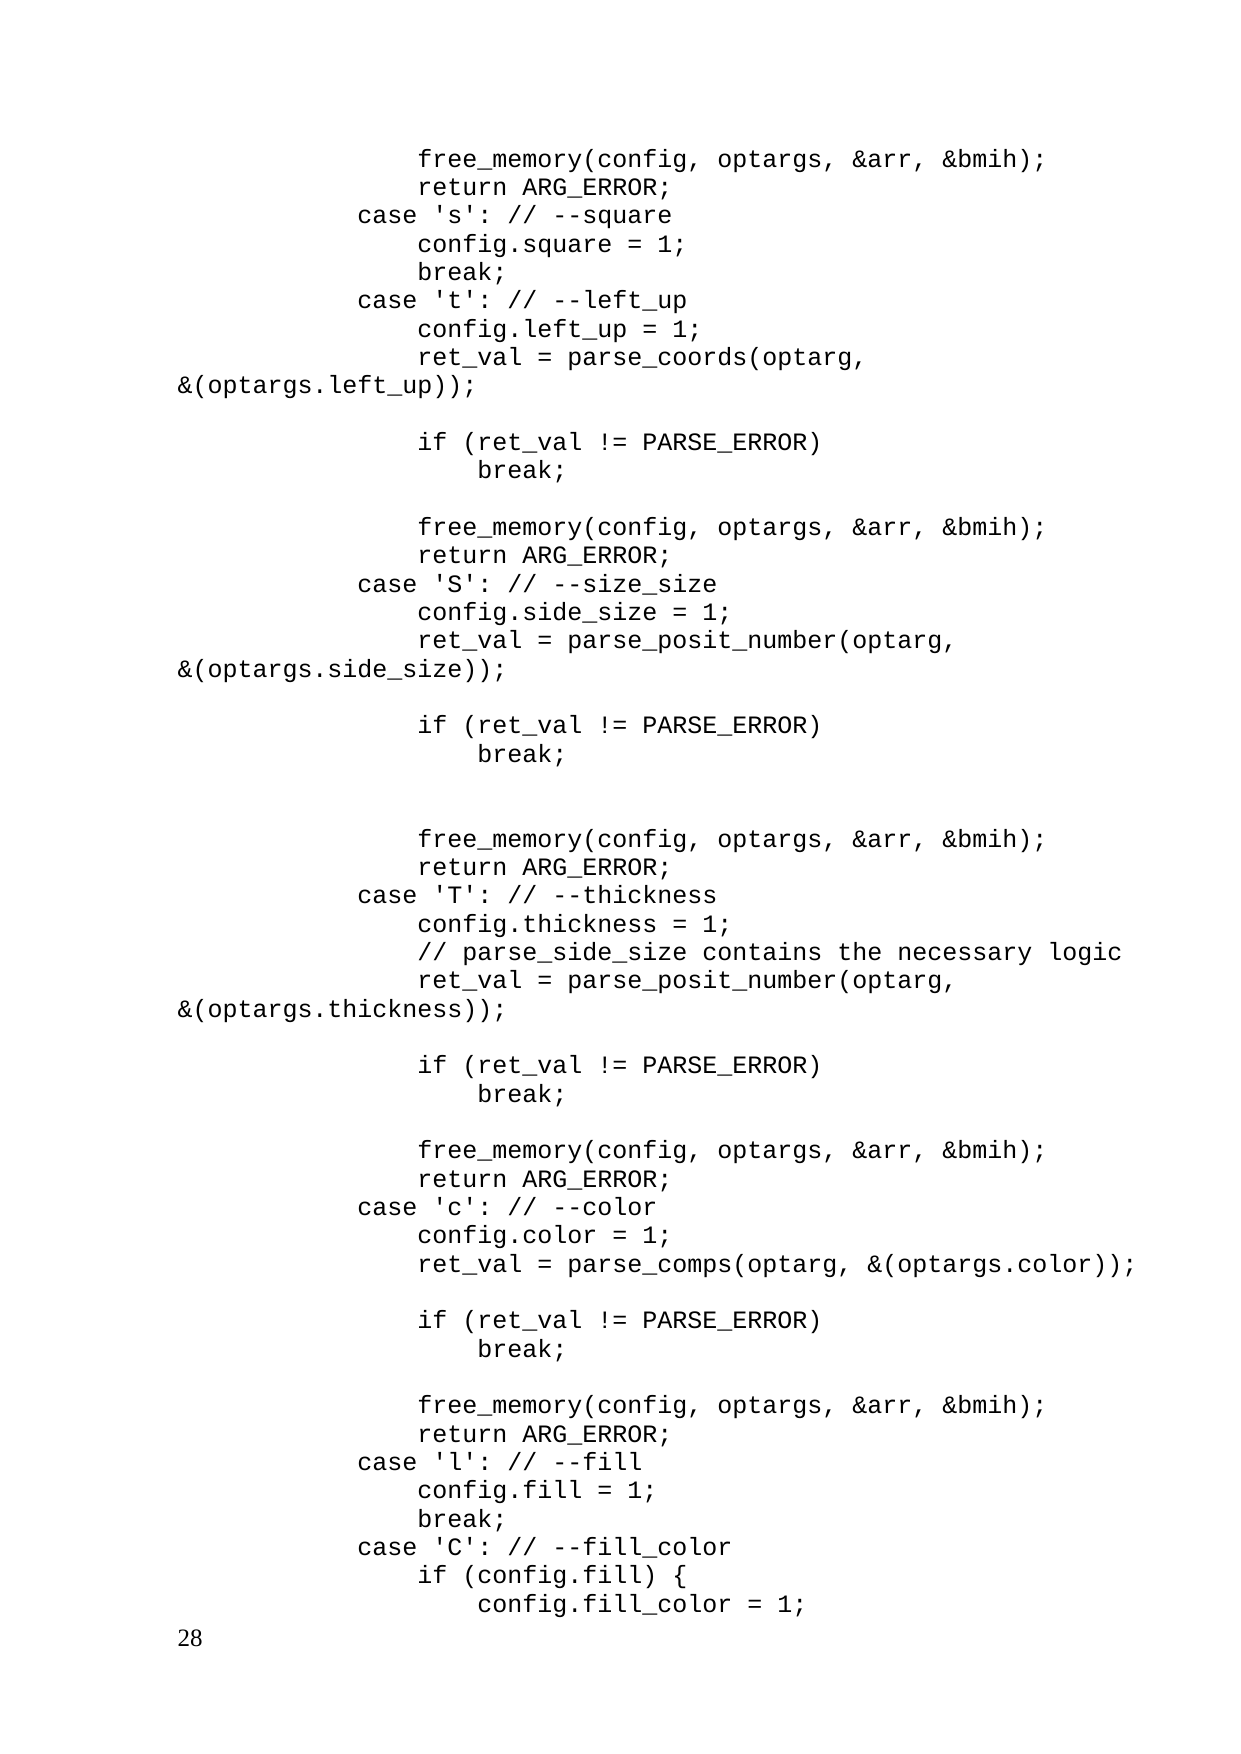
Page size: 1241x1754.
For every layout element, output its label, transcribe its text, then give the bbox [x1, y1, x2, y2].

text config.color = 1; [177, 1223, 1181, 1251]
text return ARG_ERROR; [177, 175, 1181, 203]
text if (config.fill) { [177, 1563, 1181, 1591]
text break; [177, 260, 1181, 288]
text free_memory(config, optargs, &arr, &bmih); [177, 826, 1181, 855]
text config.fill = 1; [177, 1478, 1181, 1506]
text free_memory(config, optargs, &arr, &bmih); [177, 515, 1181, 543]
text ret_val = parse_posit_number(optarg, &(optargs.side_size)); [177, 628, 1181, 685]
text case 'c': // --color [177, 1195, 1181, 1223]
text case 'l': // --fill [177, 1450, 1181, 1478]
text ret_val = parse_coords(optarg, &(optargs.left_up)); [177, 345, 1181, 401]
text return ARG_ERROR; [177, 1166, 1181, 1195]
text config.thickness = 1; [177, 911, 1181, 940]
text free_memory(config, optargs, &arr, &bmih); [177, 146, 1181, 175]
text return ARG_ERROR; [177, 855, 1181, 883]
text case 'T': // --thickness [177, 883, 1181, 911]
text ret_val = parse_posit_number(optarg, &(optargs.thickness)); [177, 968, 1181, 1025]
text // parse_side_size contains the necessary logic [177, 940, 1181, 968]
text break; [177, 1336, 1181, 1365]
text case 't': // --left_up [177, 288, 1181, 316]
text break; [177, 1506, 1181, 1535]
text return ARG_ERROR; [177, 543, 1181, 571]
text ret_val = parse_comps(optarg, &(optargs.color)); [177, 1251, 1181, 1280]
text if (ret_val != PARSE_ERROR) [177, 1308, 1181, 1336]
text if (ret_val != PARSE_ERROR) [177, 1053, 1181, 1081]
text case 'C': // --fill_color [177, 1535, 1181, 1563]
text break; [177, 458, 1181, 486]
text break; [177, 1081, 1181, 1110]
text config.square = 1; [177, 231, 1181, 260]
text case 's': // --square [177, 203, 1181, 231]
text return ARG_ERROR; [177, 1421, 1181, 1450]
text config.side_size = 1; [177, 600, 1181, 628]
text case 'S': // --size_size [177, 571, 1181, 600]
text break; [177, 741, 1181, 770]
text free_memory(config, optargs, &arr, &bmih); [177, 1393, 1181, 1421]
text free_memory(config, optargs, &arr, &bmih); [177, 1138, 1181, 1166]
text config.fill_color = 1; [177, 1591, 1181, 1620]
text if (ret_val != PARSE_ERROR) [177, 713, 1181, 741]
text config.left_up = 1; [177, 316, 1181, 345]
text if (ret_val != PARSE_ERROR) [177, 430, 1181, 458]
